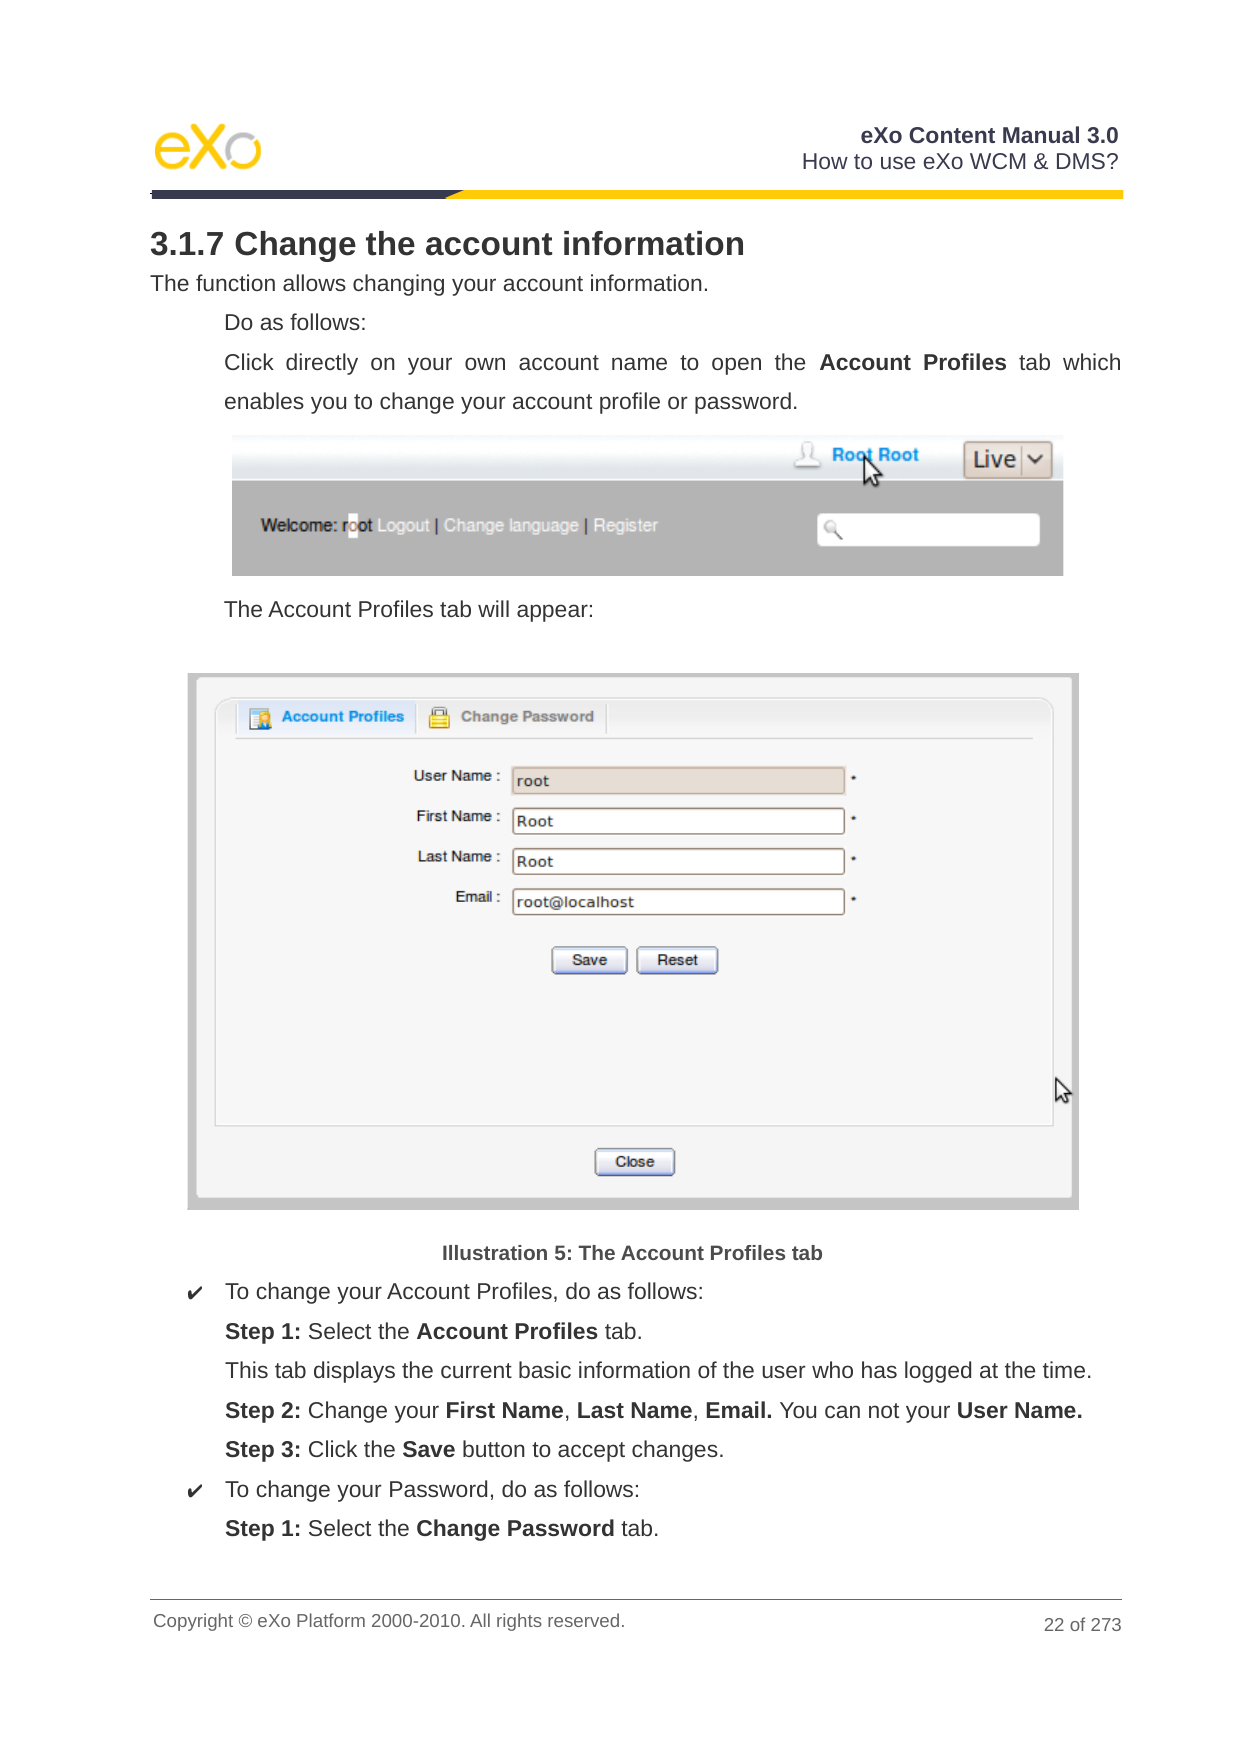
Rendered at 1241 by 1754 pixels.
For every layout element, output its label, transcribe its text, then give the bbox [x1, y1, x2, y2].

list To change your Account Profiles, do as follows: [148, 636, 1122, 1304]
picture [232, 435, 1064, 576]
list Illustration 5: The Account Profiles tab [148, 733, 1116, 1265]
subtitle Change the account information [150, 223, 1122, 262]
picture [155, 123, 262, 170]
text The Account Profiles tab will appear: [223, 427, 1122, 623]
text Click directly on your own account name to open the Account Profiles tab which enables you to change your account profile or password. [224, 348, 1122, 414]
list Step 1: Select the Change Password tab. [187, 1515, 1122, 1541]
list Step 2: Change your First Name, Last Name, Email. You can not your User Name. [187, 1397, 1122, 1423]
text The function allows changing your account information. [150, 269, 1122, 296]
list This tab displays the current basic information of the user who has logged at the time. [187, 1357, 1122, 1383]
picture [187, 673, 1079, 1210]
list To change your Password, do as follows: [187, 1476, 1122, 1502]
list Step 1: Select the Account Profiles tab. [187, 1318, 1122, 1344]
list Step 3: Click the Save button to accept changes. [187, 1436, 1122, 1462]
text Do as follows: [224, 309, 1122, 335]
picture [151, 190, 1124, 199]
